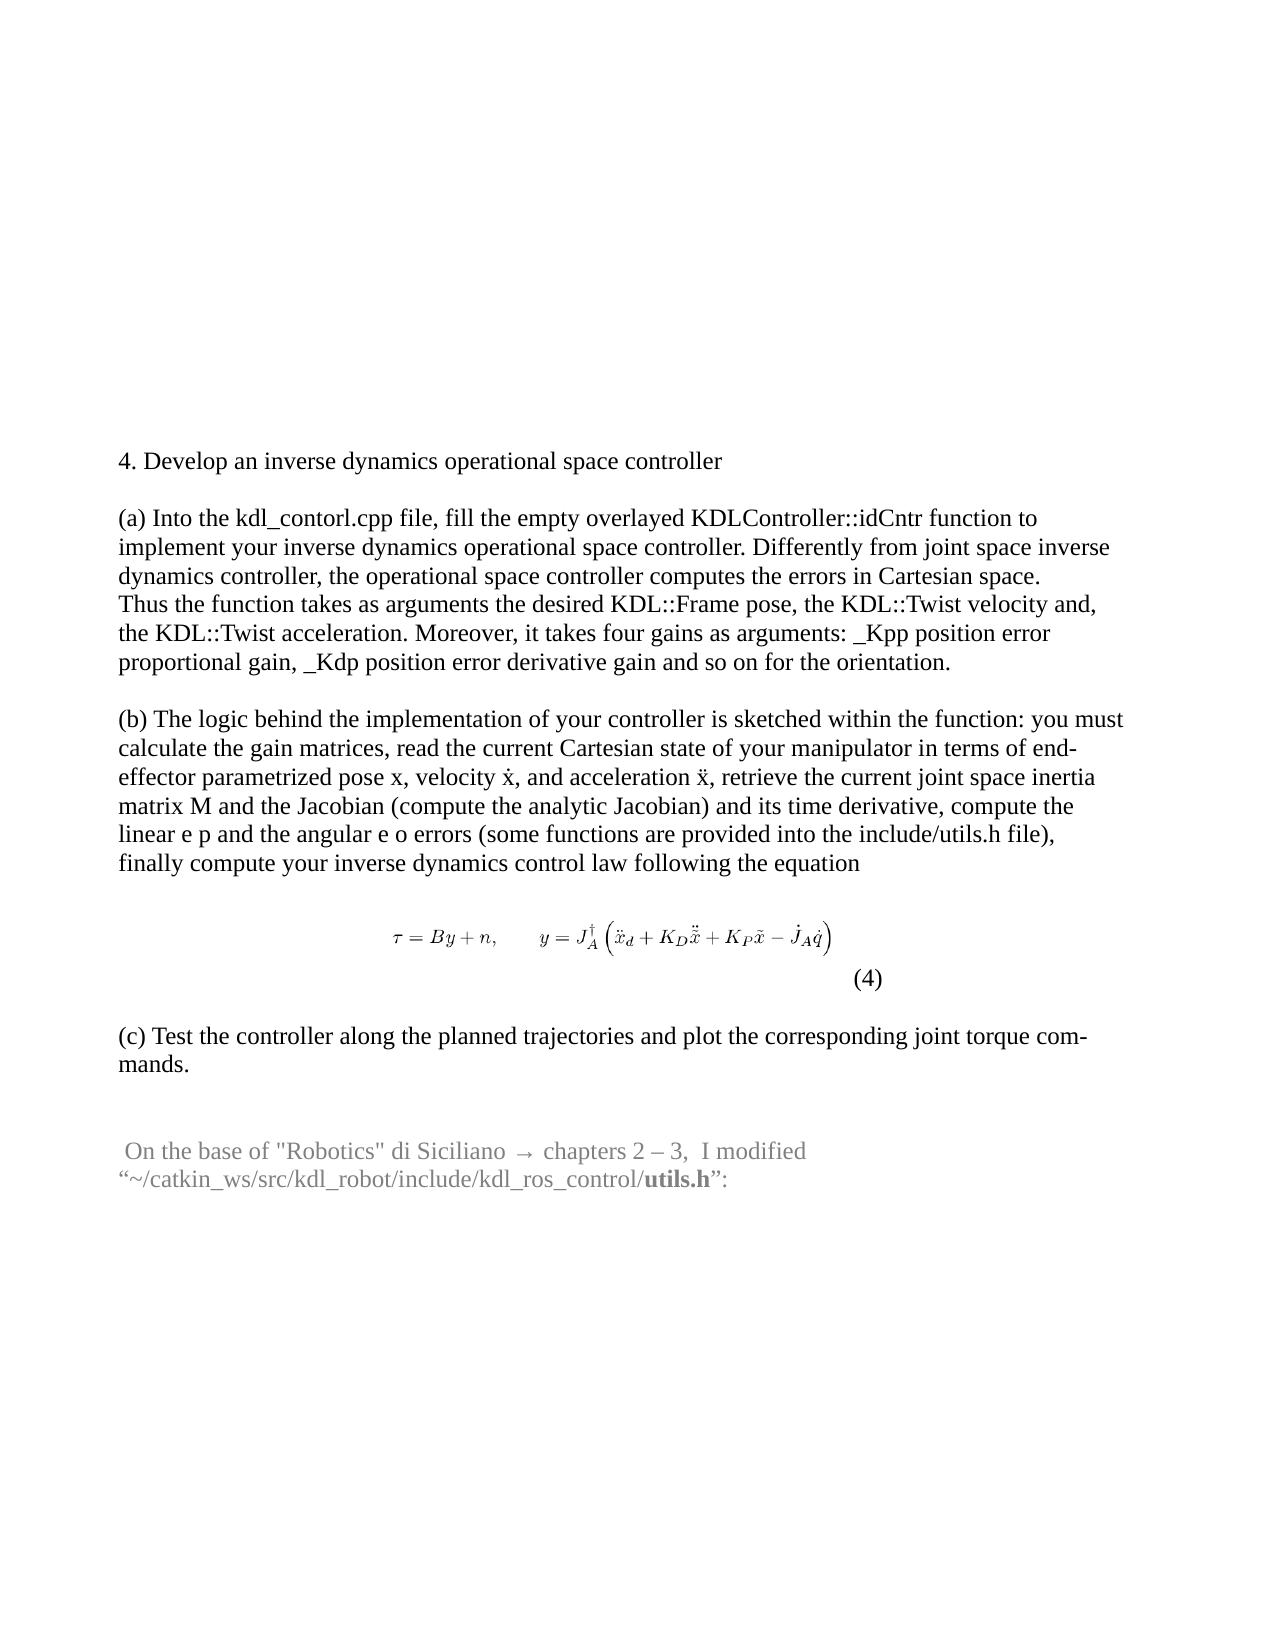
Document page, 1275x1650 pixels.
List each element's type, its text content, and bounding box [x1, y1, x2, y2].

text Thus the function takes as arguments the desired KDL::Frame pose, the KDL::Twist velocity and, [118, 589, 1157, 618]
text proportional gain, _Kdp position error derivative gain and so on for the orientation. [118, 647, 1157, 676]
text matrix M and the Jacobian (compute the analytic Jacobian) and its time derivative, compute the [118, 791, 1157, 819]
text linear e p and the angular e o errors (some functions are provided into the include/utils.h file), [118, 819, 1157, 848]
text calculate the gain matrices, read the current Cartesian state of your manipulator in terms of end- [118, 733, 1157, 762]
text effector parametrized pose x, velocity ẋ, and acceleration ẍ, retrieve the current joint space inertia [118, 762, 1157, 791]
text the KDL::Twist acceleration. Moreover, it takes four gains as arguments: _Kpp position error [118, 618, 1157, 647]
text implement your inverse dynamics operational space controller. Differently from joint space inverse [118, 532, 1157, 561]
text (4) [118, 934, 1157, 992]
text 4. Develop an inverse dynamics operational space controller [118, 446, 1157, 474]
text (b) The logic behind the implementation of your controller is sketched within the function: you must [118, 704, 1157, 733]
text finally compute your inverse dynamics control law following the equation [118, 848, 1157, 877]
picture [536, 907, 854, 973]
text dynamics controller, the operational space controller computes the errors in Cartesian space. [118, 561, 1157, 589]
text (a) Into the kdl_contorl.cpp file, fill the empty overlayed KDLController::idCntr function to [118, 503, 1157, 532]
text mands. [118, 1049, 1157, 1078]
text (c) Test the controller along the planned trajectories and plot the corresponding joint torque com- [118, 1021, 1157, 1049]
text On the base of "Robotics" di Siciliano → chapters 2 – 3, I modified “~/catkin_ws/src/kdl_robot/include/kdl_ros_control/utils.h”: [118, 1136, 1157, 1193]
